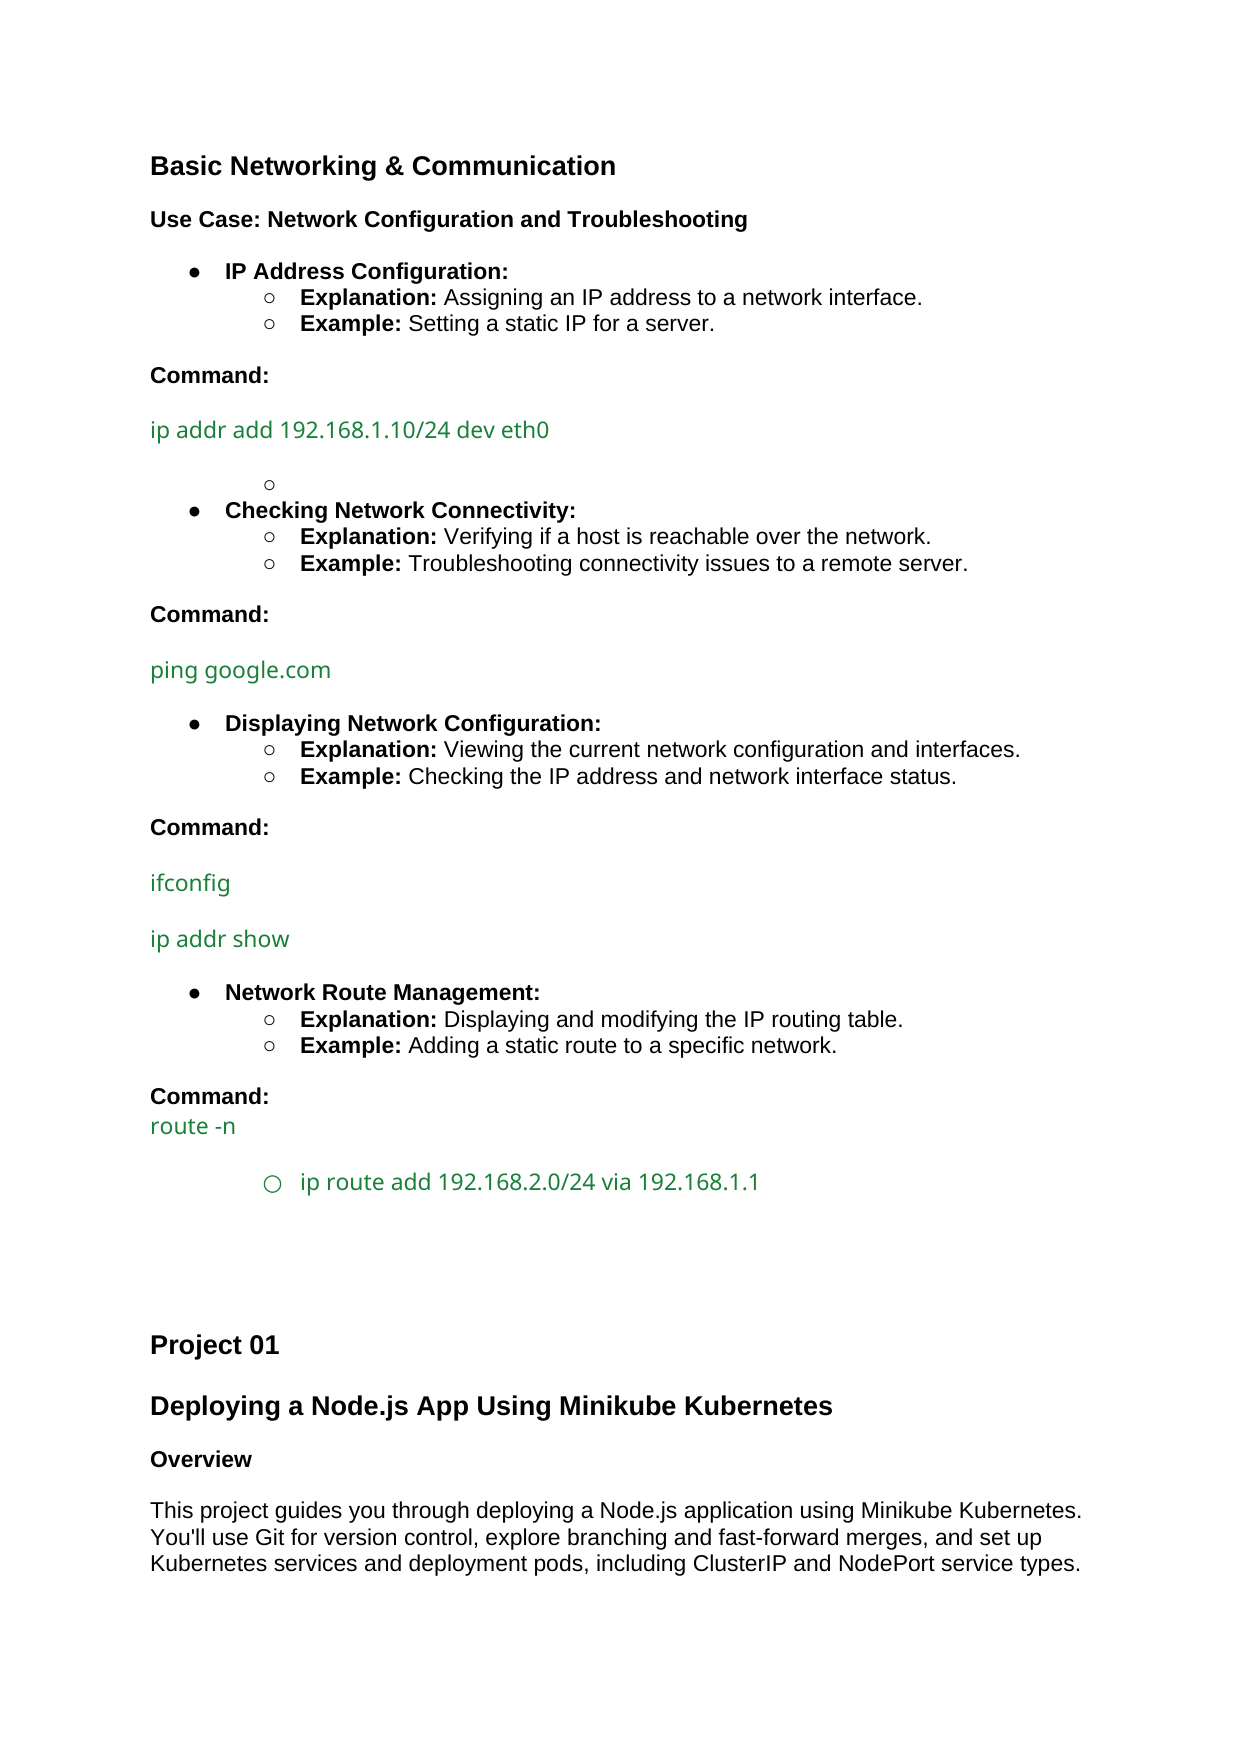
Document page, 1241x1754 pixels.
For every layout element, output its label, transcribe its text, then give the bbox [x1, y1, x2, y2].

list ip route add 192.168.2.0/24 via 192.168.1.1 [262, 1166, 1090, 1197]
text Command: route -n [150, 1083, 1090, 1141]
text This project guides you through deploying a Node.js application using Minikube Kubernetes. You'll use Git for version control, explore branching and fast-forward merges, and set up Kubernetes services and deployment pods, including ClusterIP and NodePort service types. [150, 1497, 1090, 1576]
list Example: Checking the IP address and network interface status. [262, 763, 1090, 789]
list Explanation: Displaying and modifying the IP routing table. [262, 1006, 1090, 1032]
subtitle Basic Networking & Communication [150, 150, 1090, 181]
list Checking Network Connectivity: [187, 497, 1090, 523]
text ip addr show [150, 923, 1090, 954]
text Command: ping google.com [150, 601, 1090, 685]
subtitle Overview [150, 1446, 1090, 1472]
subtitle Use Case: Network Configuration and Troubleshooting [150, 206, 1090, 233]
list Explanation: Verifying if a host is reachable over the network. [262, 523, 1090, 550]
list Example: Adding a static route to a specific network. [262, 1032, 1090, 1058]
list Explanation: Assigning an IP address to a network interface. [262, 284, 1090, 310]
list IP Address Configuration: [187, 258, 1090, 284]
list Network Route Management: [187, 979, 1090, 1006]
list Example: Troubleshooting connectivity issues to a remote server. [262, 550, 1090, 576]
list Explanation: Viewing the current network configuration and interfaces. [262, 736, 1090, 763]
text Command: ip addr add 192.168.1.10/24 dev eth0 [150, 362, 1090, 446]
subtitle Project 01 [150, 1329, 1090, 1360]
text Command: ifconfig [150, 814, 1090, 898]
subtitle Deploying a Node.js App Using Minikube Kubernetes [150, 1389, 1090, 1421]
list Displaying Network Configuration: [187, 710, 1090, 736]
list Example: Setting a static IP for a server. [262, 310, 1090, 337]
